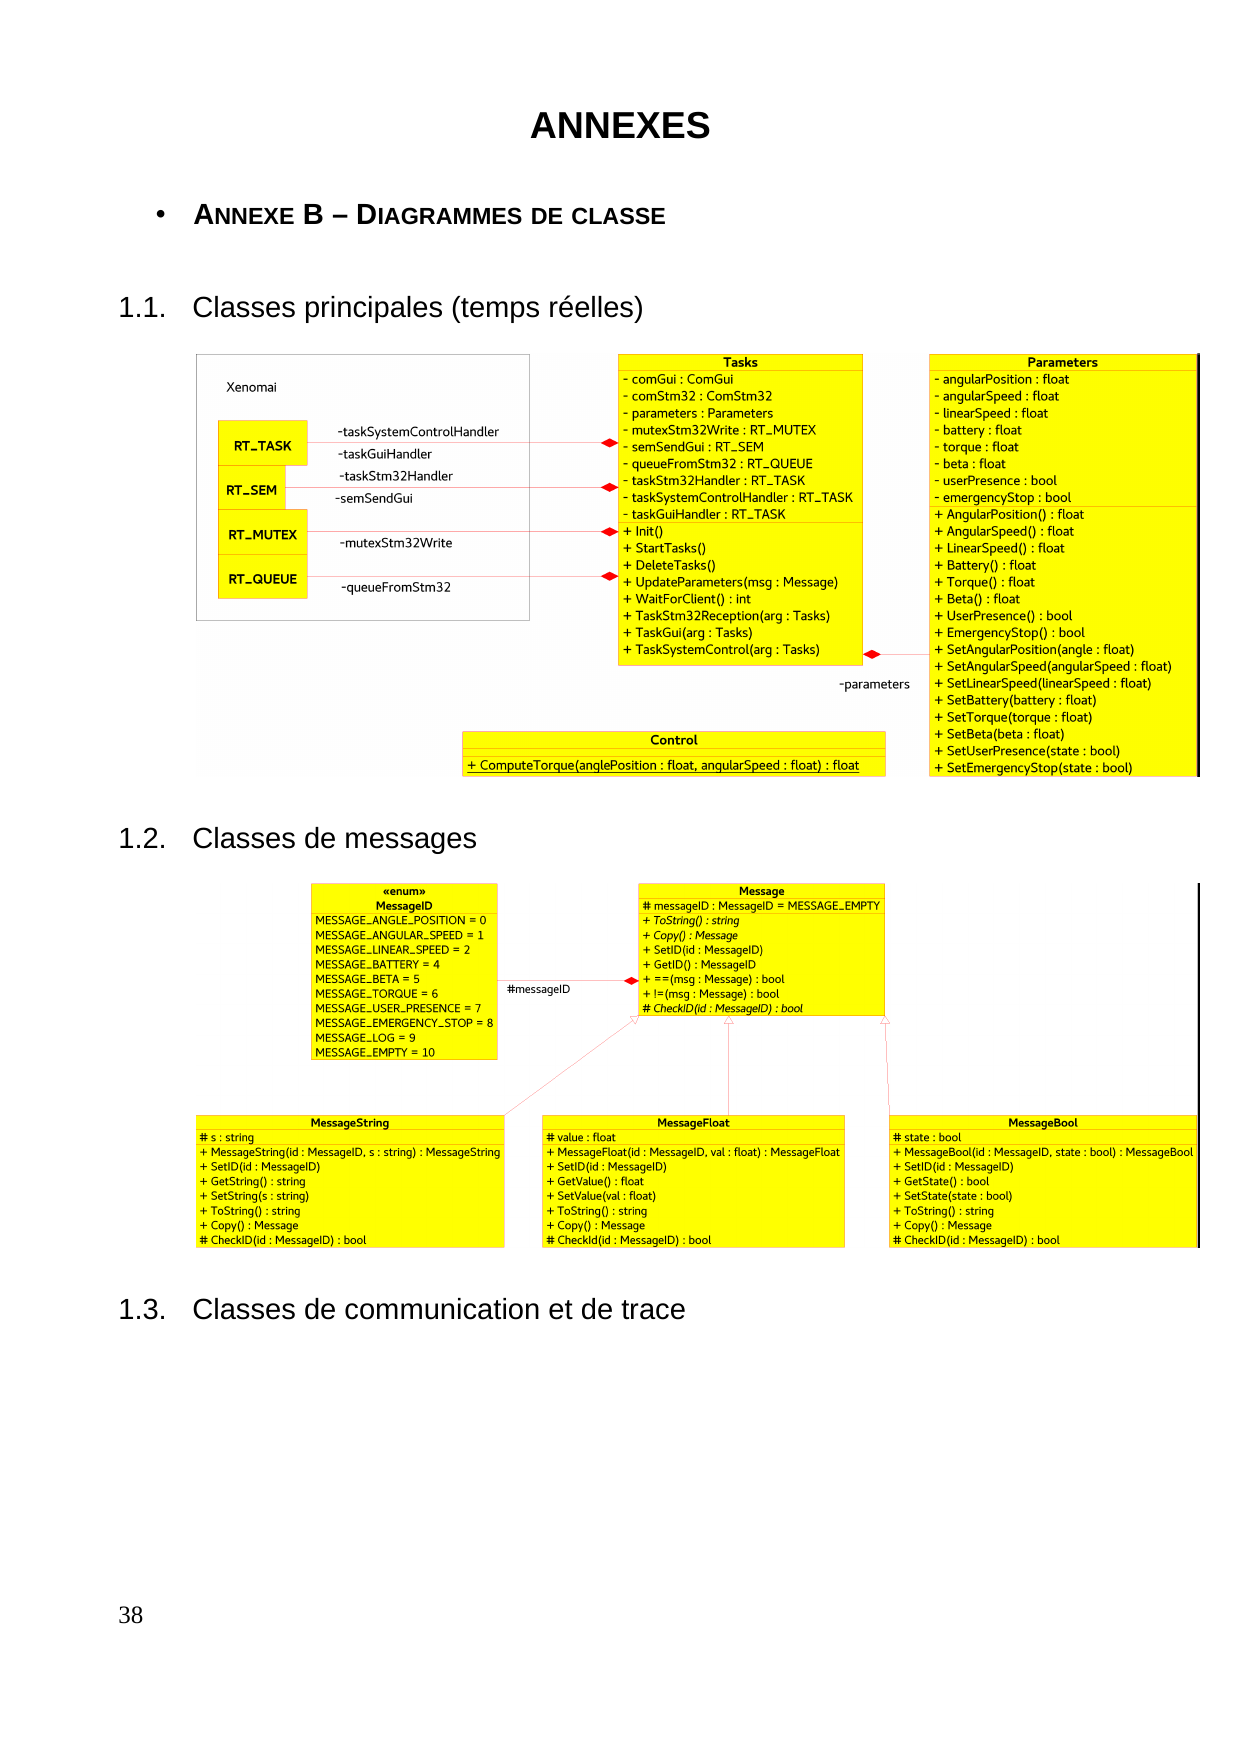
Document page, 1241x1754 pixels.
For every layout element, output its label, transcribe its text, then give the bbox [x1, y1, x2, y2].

picture [196, 353, 1200, 777]
text ANNEXES [118, 104, 1122, 147]
picture [196, 883, 1200, 1248]
list Classes de messages [118, 821, 1122, 854]
list Classes principales (temps réelles) [118, 290, 1122, 324]
list Classes de communication et de trace [118, 1292, 1122, 1326]
list Annexe B – Diagrammes de classe [156, 197, 1122, 231]
